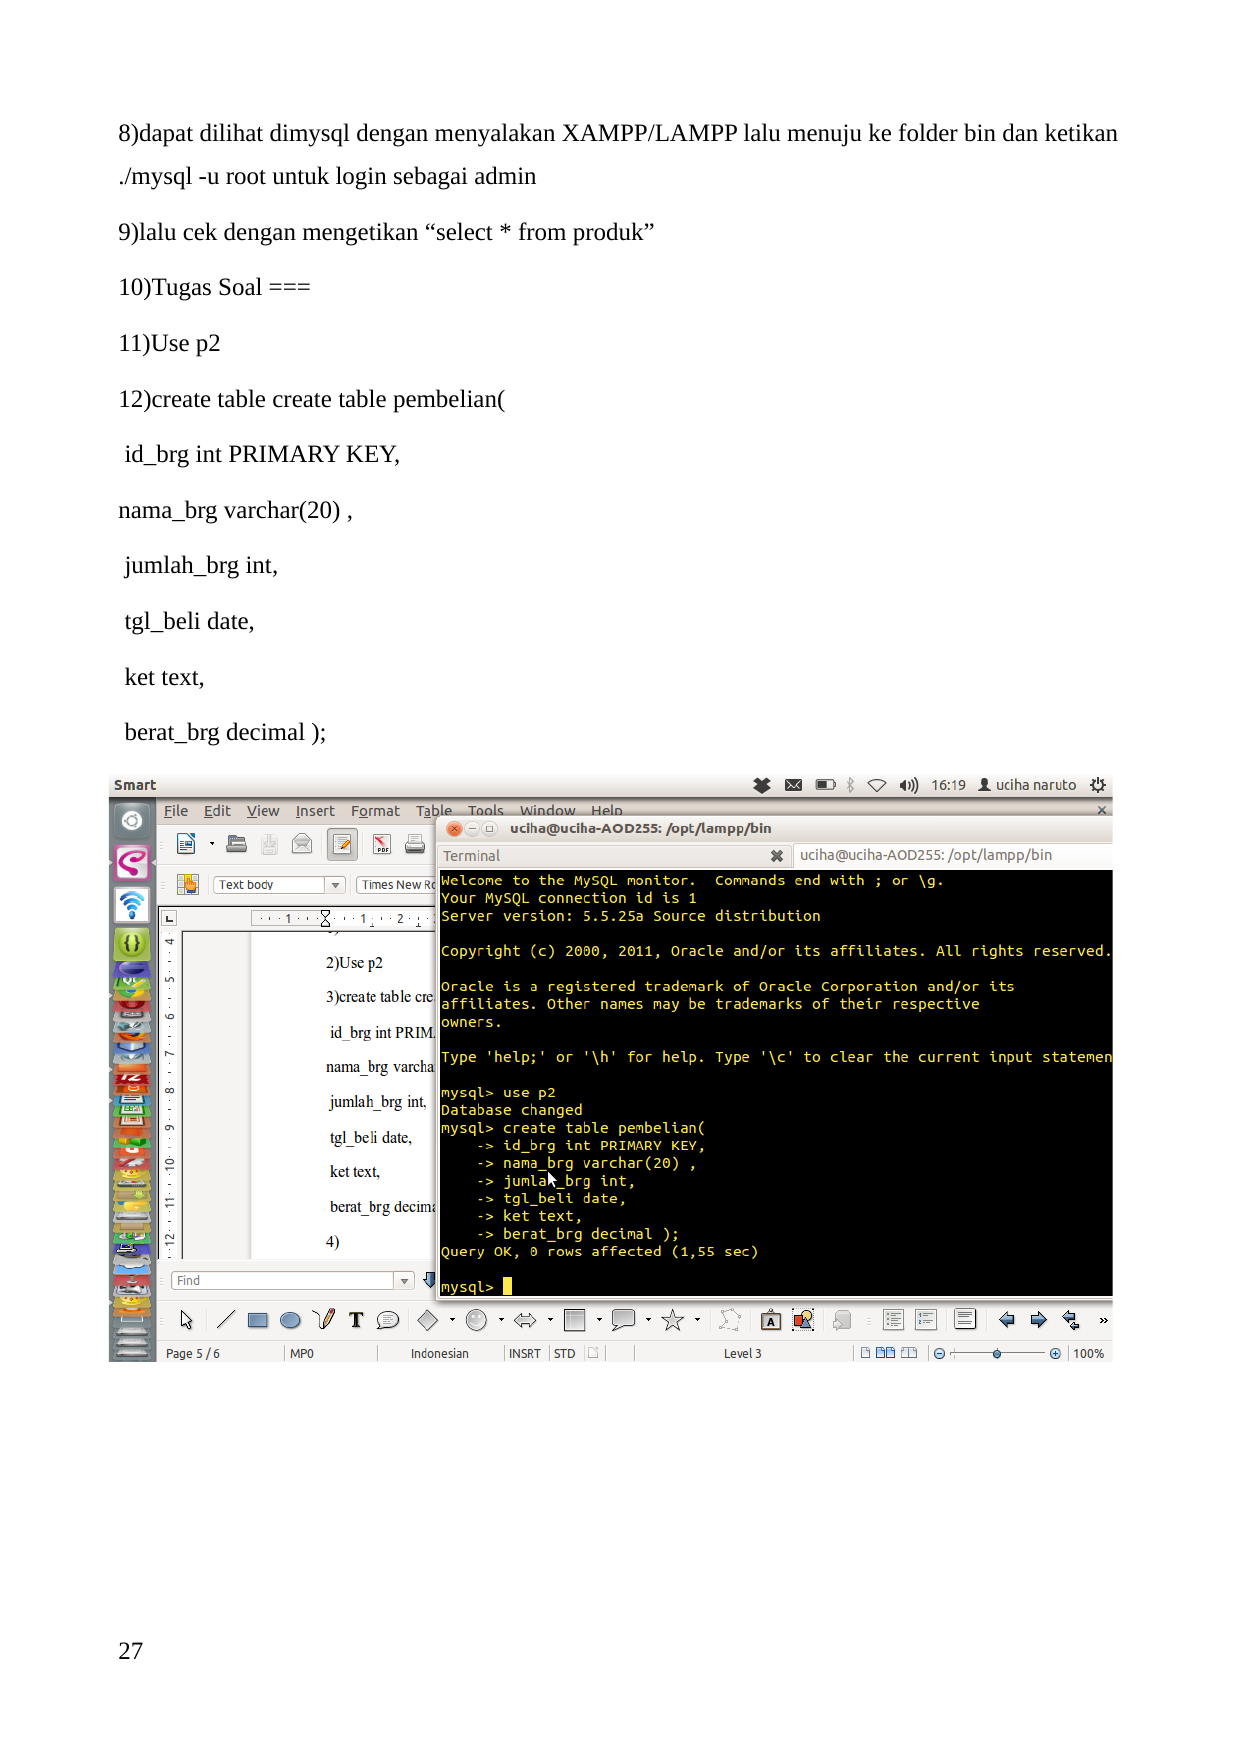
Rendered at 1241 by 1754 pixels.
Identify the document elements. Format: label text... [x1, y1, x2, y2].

list berat_brg decimal ); [118, 717, 1122, 746]
list create table create table pembelian( [118, 384, 1122, 412]
list tgl_beli date, [118, 606, 1122, 635]
list id_brg int PRIMARY KEY, [118, 439, 1122, 468]
list nama_brg varchar(20) , [118, 495, 1122, 524]
list dapat dilihat dimysql dengan menyalakan XAMPP/LAMPP lalu menuju ke folder bin dan ketikan ./mysql -u root untuk login sebagai admin [118, 118, 1122, 190]
list Use p2 [118, 328, 1122, 357]
list ket text, [118, 662, 1122, 691]
list jumlah_brg int, [118, 551, 1122, 579]
list lalu cek dengan mengetikan “select * from produk” [118, 217, 1122, 246]
list Tugas Soal === [118, 272, 1122, 301]
picture [108, 773, 1113, 1362]
